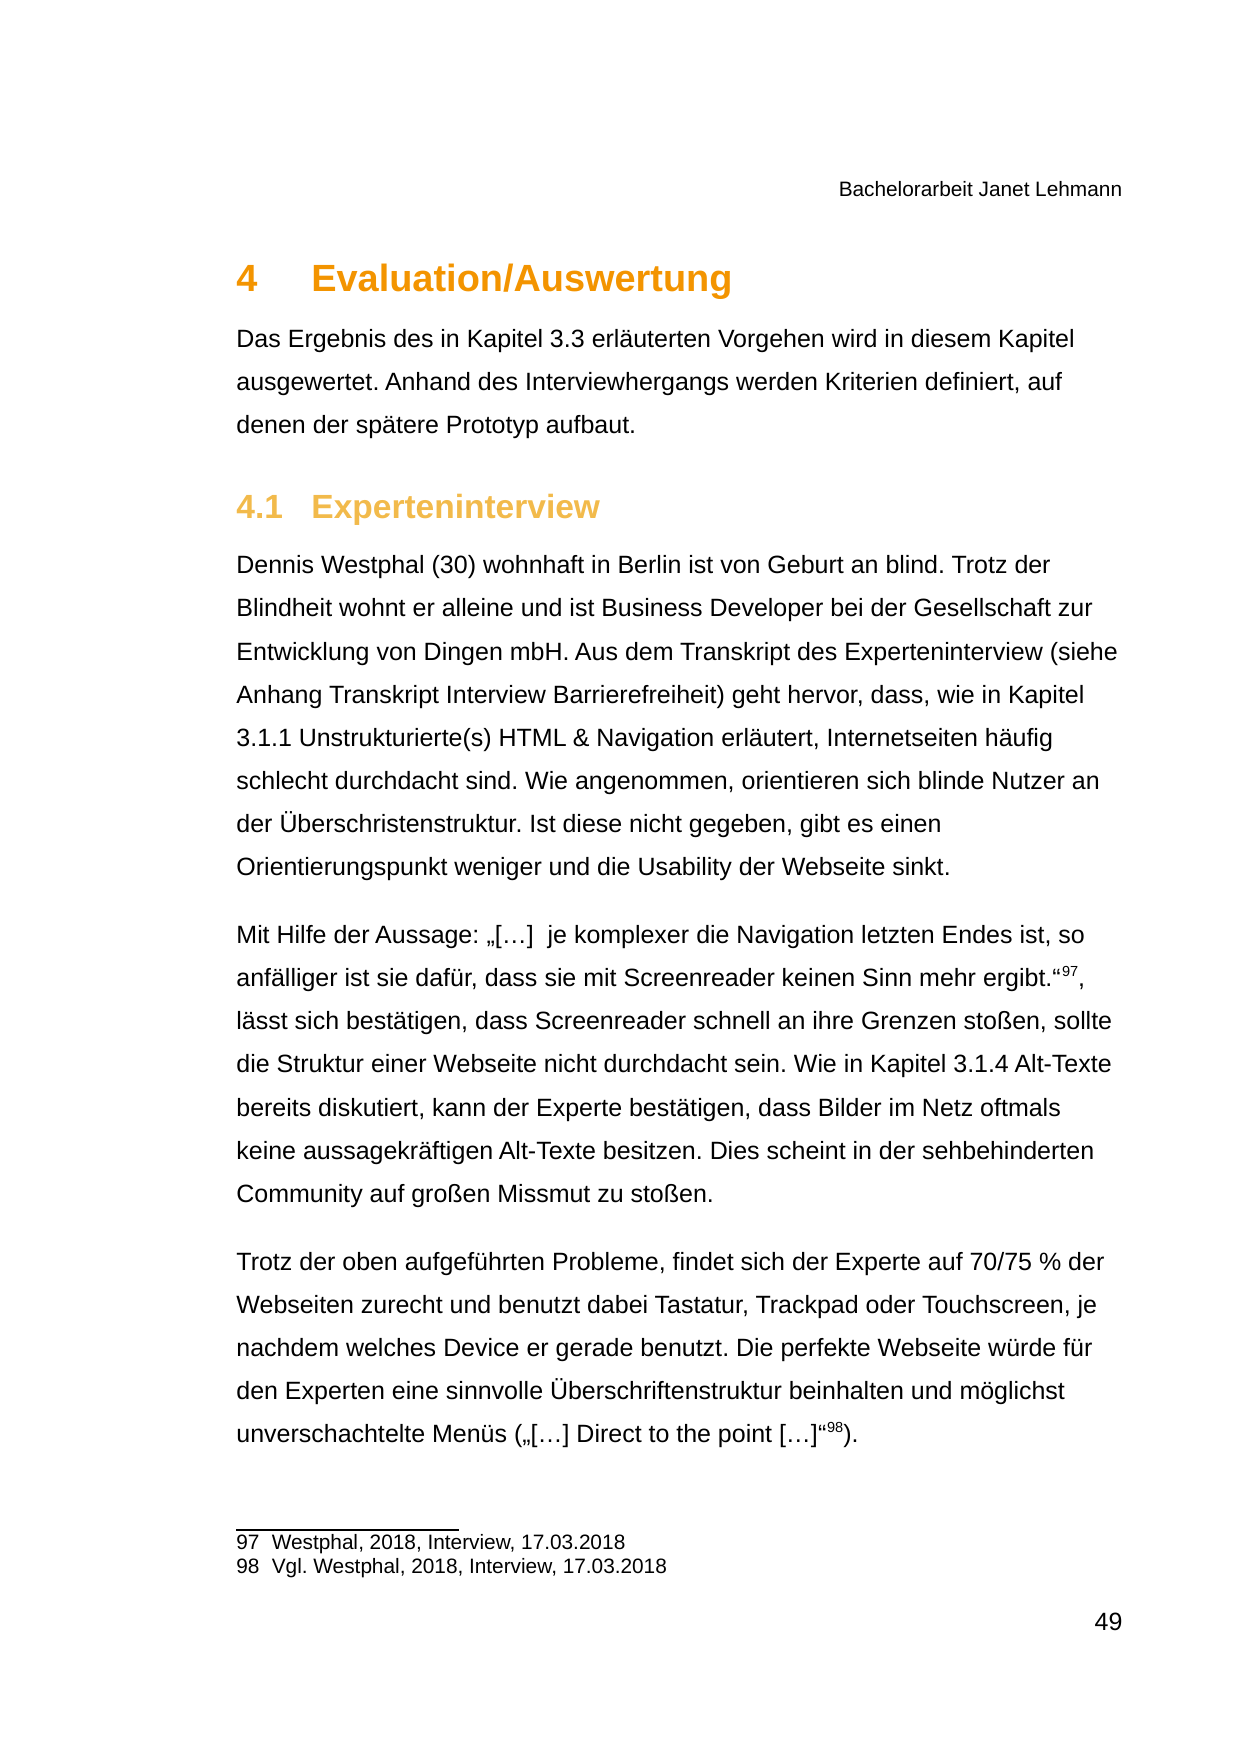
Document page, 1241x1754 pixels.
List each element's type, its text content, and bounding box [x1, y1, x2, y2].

text Dennis Westphal (30) wohnhaft in Berlin ist von Geburt an blind. Trotz der Blindheit wohnt er alleine und ist Business Developer bei der Gesellschaft zur Entwicklung von Dingen mbH. Aus dem Transkript des Experteninterview (siehe Anhang Transkript Interview Barrierefreiheit) geht hervor, dass, wie in Kapitel 3.1.1 Unstrukturierte(s) HTML & Navigation erläutert, Internetseiten häufig schlecht durchdacht sind. Wie angenommen, orientieren sich blinde Nutzer an der Überschristenstruktur. Ist diese nicht gegeben, gibt es einen Orientierungspunkt weniger und die Usability der Webseite sinkt. [236, 550, 1122, 881]
text Mit Hilfe der Aussage: „[…] je komplexer die Navigation letzten Endes ist, so anfälliger ist sie dafür, dass sie mit Screenreader keinen Sinn mehr ergibt.“, lässt sich bestätigen, dass Screenreader schnell an ihre Grenzen stoßen, sollte die Struktur einer Webseite nicht durchdacht sein. Wie in Kapitel 3.1.4 Alt-Texte bereits diskutiert, kann der Experte bestätigen, dass Bilder im Netz oftmals keine aussagekräftigen Alt-Texte besitzen. Dies scheint in der sehbehinderten Community auf großen Missmut zu stoßen. [236, 920, 1122, 1208]
subtitle Experteninterview [236, 487, 1122, 525]
subtitle Evaluation/Auswertung [236, 256, 1122, 299]
text Trotz der oben aufgeführten Probleme, findet sich der Experte auf 70/75 % der Webseiten zurecht und benutzt dabei Tastatur, Trackpad oder Touchscreen, je nachdem welches Device er gerade benutzt. Die perfekte Webseite würde für den Experten eine sinnvolle Überschriftenstruktur beinhalten und möglichst unverschachtelte Menüs („[…] Direct to the point […]“). [236, 1247, 1122, 1448]
text Vgl. Westphal, 2018, Interview, 17.03.2018 [236, 1554, 1122, 1578]
text Das Ergebnis des in Kapitel 3.3 erläuterten Vorgehen wird in diesem Kapitel ausgewertet. Anhand des Interviewhergangs werden Kriterien definiert, auf denen der spätere Prototyp aufbaut. [236, 324, 1122, 439]
text Westphal, 2018, Interview, 17.03.2018 [236, 1530, 1122, 1554]
